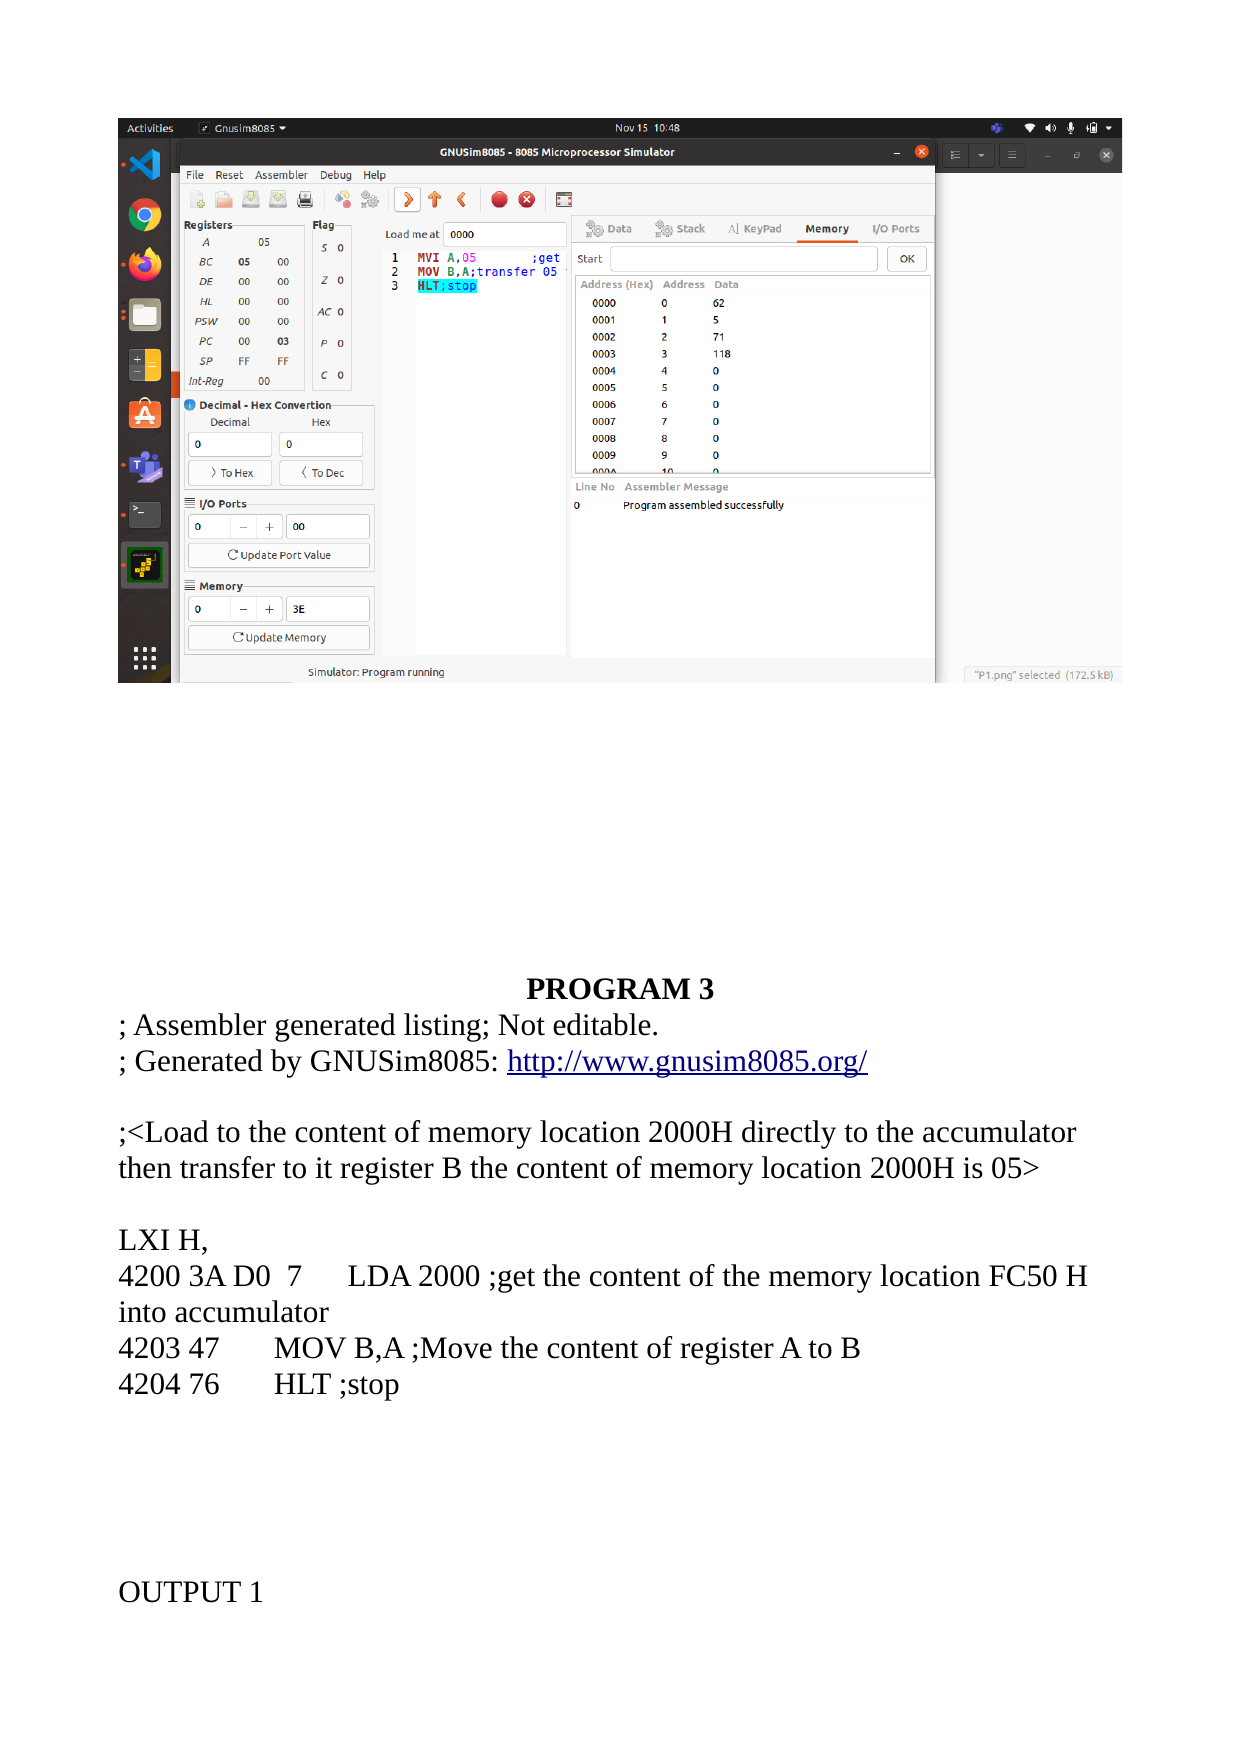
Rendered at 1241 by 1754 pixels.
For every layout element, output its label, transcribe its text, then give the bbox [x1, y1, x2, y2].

text ; Generated by GNUSim8085: http://www.gnusim8085.org/ [118, 1042, 1122, 1078]
text ; Assembler generated listing; Not editable. [118, 1006, 1122, 1042]
text 4204 76 HLT ;stop [118, 1365, 1122, 1401]
text ;<Load to the content of memory location 2000H directly to the accumulator then transfer to it register B the content of memory location 2000H is 05> [118, 1114, 1122, 1186]
text OUTPUT 1 [118, 1574, 1122, 1610]
text 4203 47 MOV B,A ;Move the content of register A to B [118, 1329, 1122, 1365]
text PROGRAM 3 [118, 970, 1122, 1006]
text LXI H, [118, 1222, 1122, 1257]
text 4200 3A D0 7 LDA 2000 ;get the content of the memory location FC50 H into accumulator [118, 1257, 1122, 1329]
picture [118, 118, 1123, 683]
